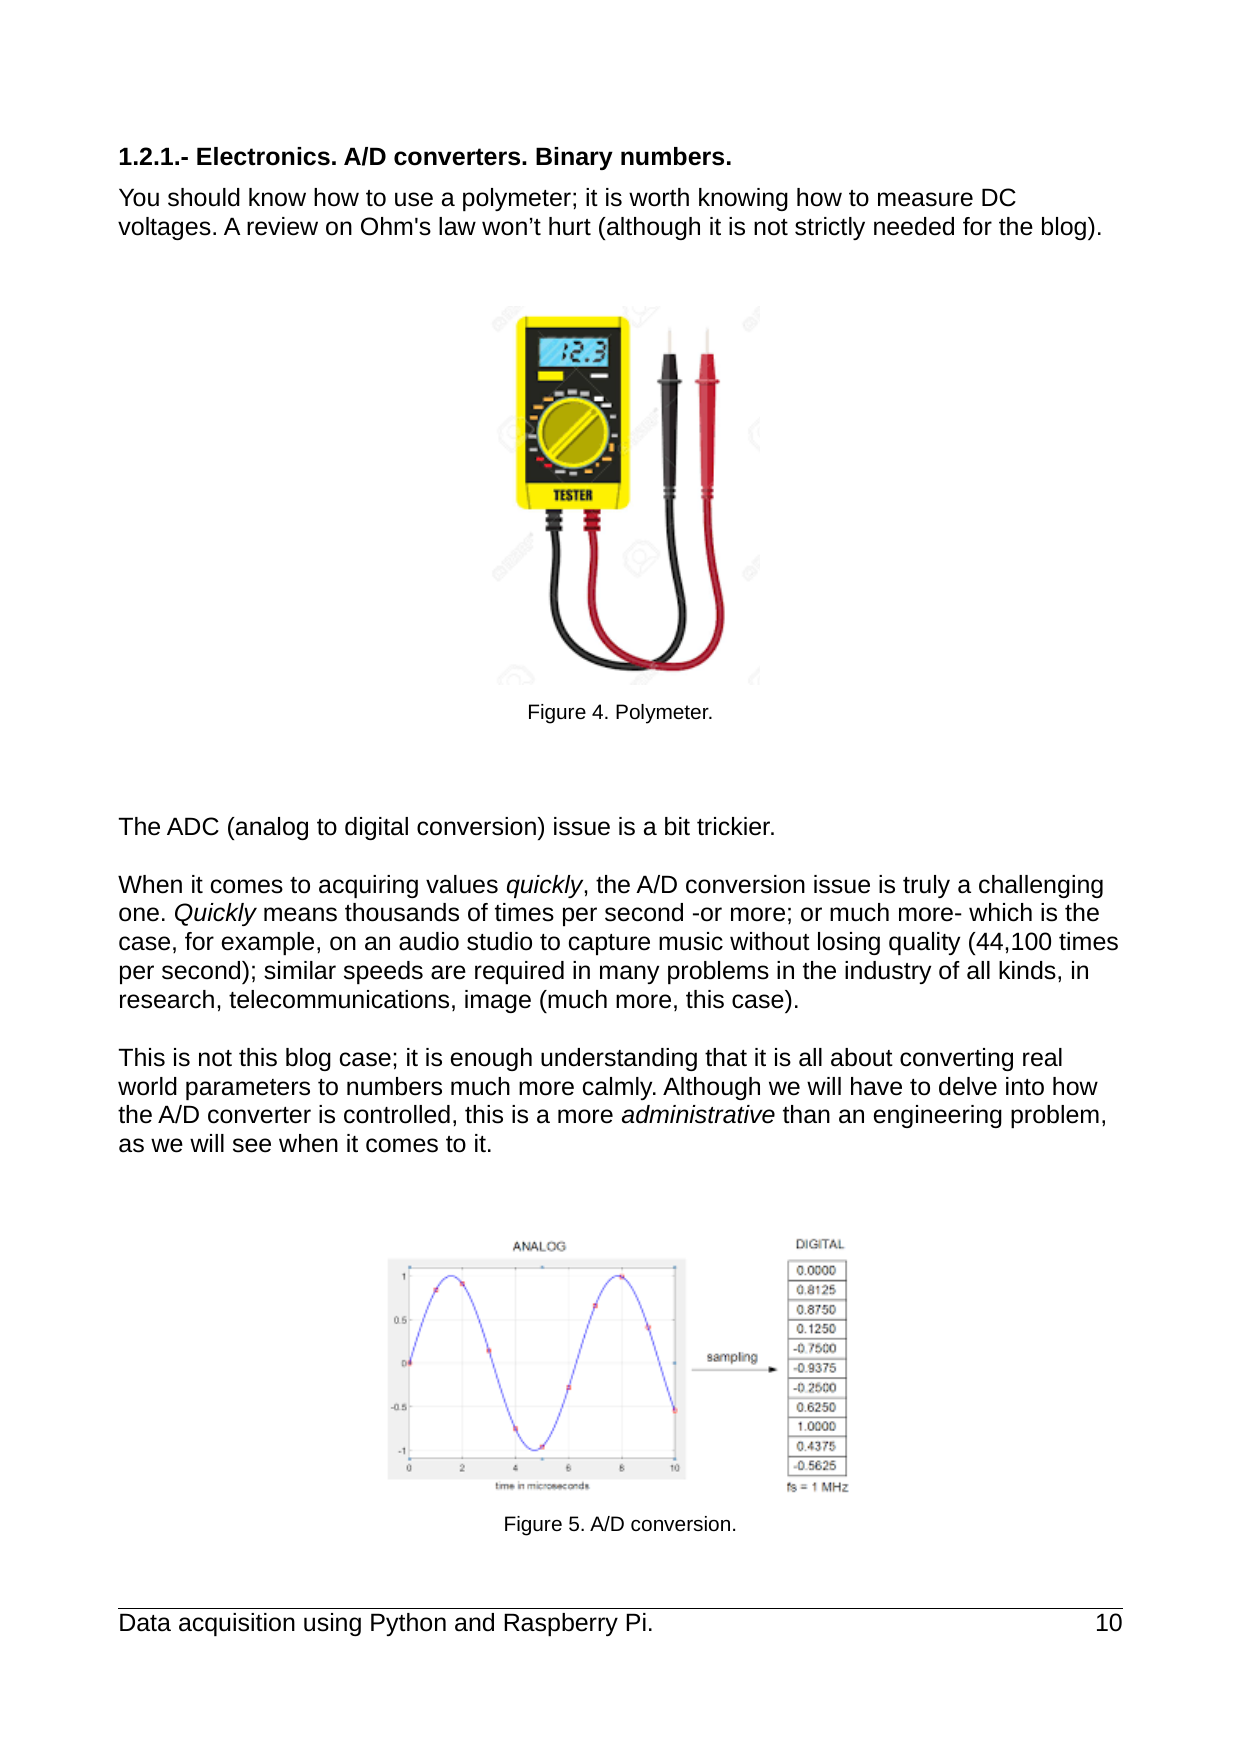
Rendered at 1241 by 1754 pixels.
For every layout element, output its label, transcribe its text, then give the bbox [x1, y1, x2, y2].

picture [480, 306, 760, 685]
subtitle 1.2.1.- Electronics. A/D converters. Binary numbers. [118, 142, 1122, 171]
text The ADC (analog to digital conversion) issue is a bit trickier. [118, 811, 1122, 840]
text This is not this blog case; it is enough understanding that it is all about converting real world parameters to numbers much more calmly. Although we will have to delve into how the A/D converter is controlled, this is a more administrative than an engineering problem, as we will see when it comes to it. [118, 1043, 1122, 1158]
text When it comes to acquiring values quickly, the A/D conversion issue is truly a challenging one. Quickly means thousands of times per second -or more; or much more- which is the case, for example, on an audio studio to capture music without losing quality (44,100 times per second); similar speeds are required in many problems in the industry of all kinds, in research, telecommunications, image (much more, this case). [118, 870, 1122, 1013]
picture [385, 1234, 855, 1497]
text Figure 5. A/D conversion. [118, 1246, 1122, 1536]
text Figure 4. Polymeter. [118, 328, 1122, 724]
text You should know how to use a polymeter; it is worth knowing how to measure DC voltages. A review on Ohm's law won’t hurt (although it is not strictly needed for the blog). [118, 183, 1122, 240]
